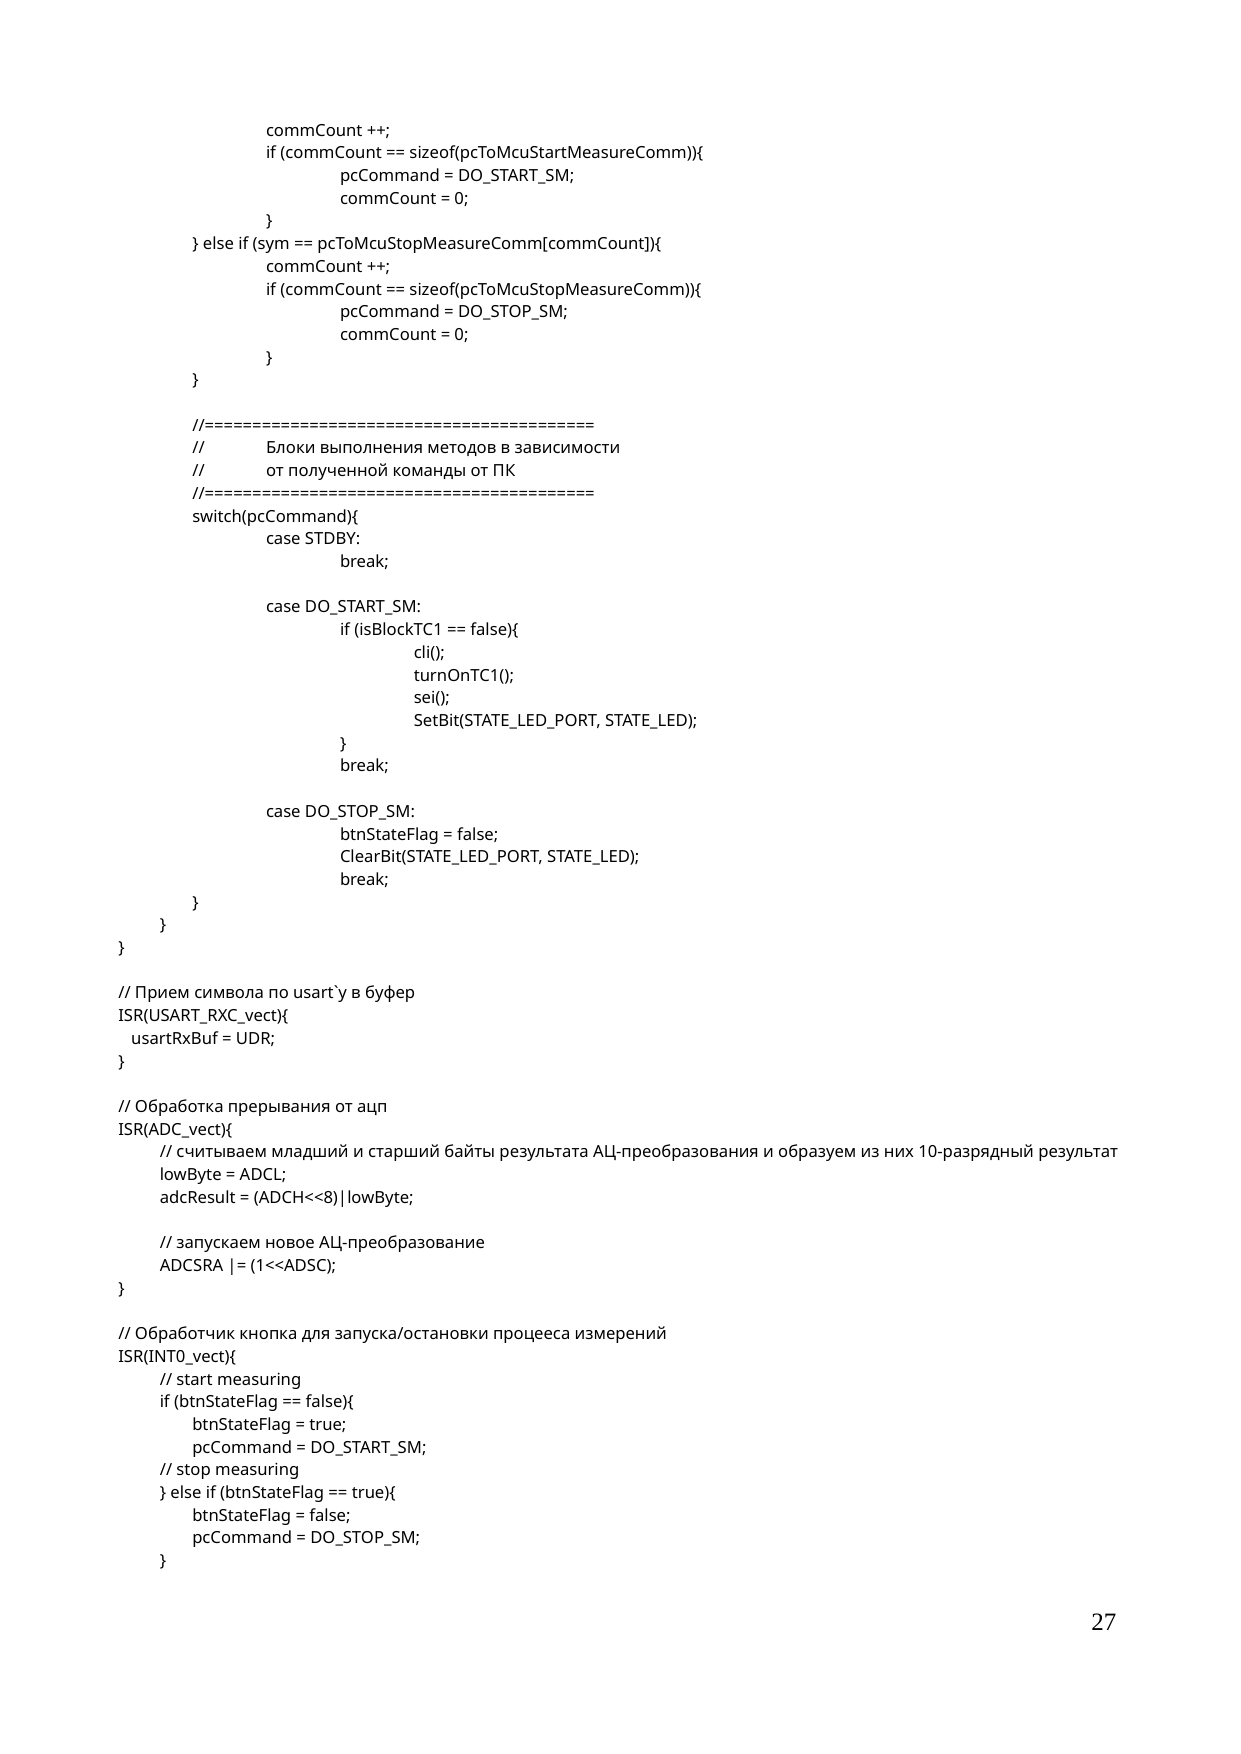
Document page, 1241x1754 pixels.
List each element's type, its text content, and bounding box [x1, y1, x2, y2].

text switch(pcCommand){ [118, 504, 1122, 527]
text } [118, 1049, 1122, 1072]
text if (btnStateFlag == false){ [118, 1390, 1122, 1412]
text commCount = 0; [118, 186, 1122, 209]
text btnStateFlag = true; [118, 1412, 1122, 1435]
text usartRxBuf = UDR; [118, 1026, 1122, 1049]
text btnStateFlag = false; [118, 822, 1122, 845]
text break; [118, 549, 1122, 572]
text // от полученной команды от ПК [118, 459, 1122, 481]
text turnOnTC1(); [118, 663, 1122, 686]
text } [118, 731, 1122, 754]
text // Блоки выполнения методов в зависимости [118, 436, 1122, 459]
text //========================================= [118, 413, 1122, 436]
text if (isBlockTC1 == false){ [118, 618, 1122, 640]
text btnStateFlag = false; [118, 1503, 1122, 1526]
text commCount ++; [118, 118, 1122, 141]
text } [118, 913, 1122, 936]
text if (commCount == sizeof(pcToMcuStopMeasureComm)){ [118, 277, 1122, 300]
text // запускаем новое АЦ-преобразование [118, 1231, 1122, 1253]
text } [118, 368, 1122, 391]
text ClearBit(STATE_LED_PORT, STATE_LED); [118, 845, 1122, 867]
text pcCommand = DO_START_SM; [118, 1435, 1122, 1458]
text } [118, 890, 1122, 913]
text //========================================= [118, 481, 1122, 504]
text // Прием символа по usart`у в буфер [118, 981, 1122, 1004]
text case DO_STOP_SM: [118, 799, 1122, 822]
text commCount = 0; [118, 322, 1122, 345]
text break; [118, 867, 1122, 890]
text ISR(INT0_vect){ [118, 1344, 1122, 1367]
text } else if (btnStateFlag == true){ [118, 1481, 1122, 1503]
text } [118, 209, 1122, 232]
text commCount ++; [118, 254, 1122, 277]
text // Обработчик кнопка для запуска/остановки процееса измерений [118, 1322, 1122, 1344]
text case STDBY: [118, 527, 1122, 549]
text break; [118, 754, 1122, 777]
text ADCSRA |= (1<<ADSC); [118, 1253, 1122, 1276]
text case DO_START_SM: [118, 595, 1122, 618]
text pcCommand = DO_STOP_SM; [118, 1526, 1122, 1549]
text sei(); [118, 686, 1122, 708]
text } [118, 1276, 1122, 1299]
text ISR(USART_RXC_vect){ [118, 1004, 1122, 1026]
text pcCommand = DO_STOP_SM; [118, 300, 1122, 322]
text SetBit(STATE_LED_PORT, STATE_LED); [118, 708, 1122, 731]
text } else if (sym == pcToMcuStopMeasureComm[commCount]){ [118, 232, 1122, 254]
text // считываем младший и старший байты результата АЦ-преобразования и образуем из них 10-разрядный результат [118, 1140, 1122, 1163]
text } [118, 1549, 1122, 1571]
text } [118, 345, 1122, 368]
text // Обработка прерывания от ацп [118, 1094, 1122, 1117]
text if (commCount == sizeof(pcToMcuStartMeasureComm)){ [118, 141, 1122, 163]
text lowByte = ADCL; [118, 1163, 1122, 1185]
text // stop measuring [118, 1458, 1122, 1481]
text // start measuring [118, 1367, 1122, 1390]
text adcResult = (ADCH<<8)|lowByte; [118, 1185, 1122, 1208]
text pcCommand = DO_START_SM; [118, 163, 1122, 186]
text } [118, 936, 1122, 958]
text cli(); [118, 640, 1122, 663]
text ISR(ADC_vect){ [118, 1117, 1122, 1140]
